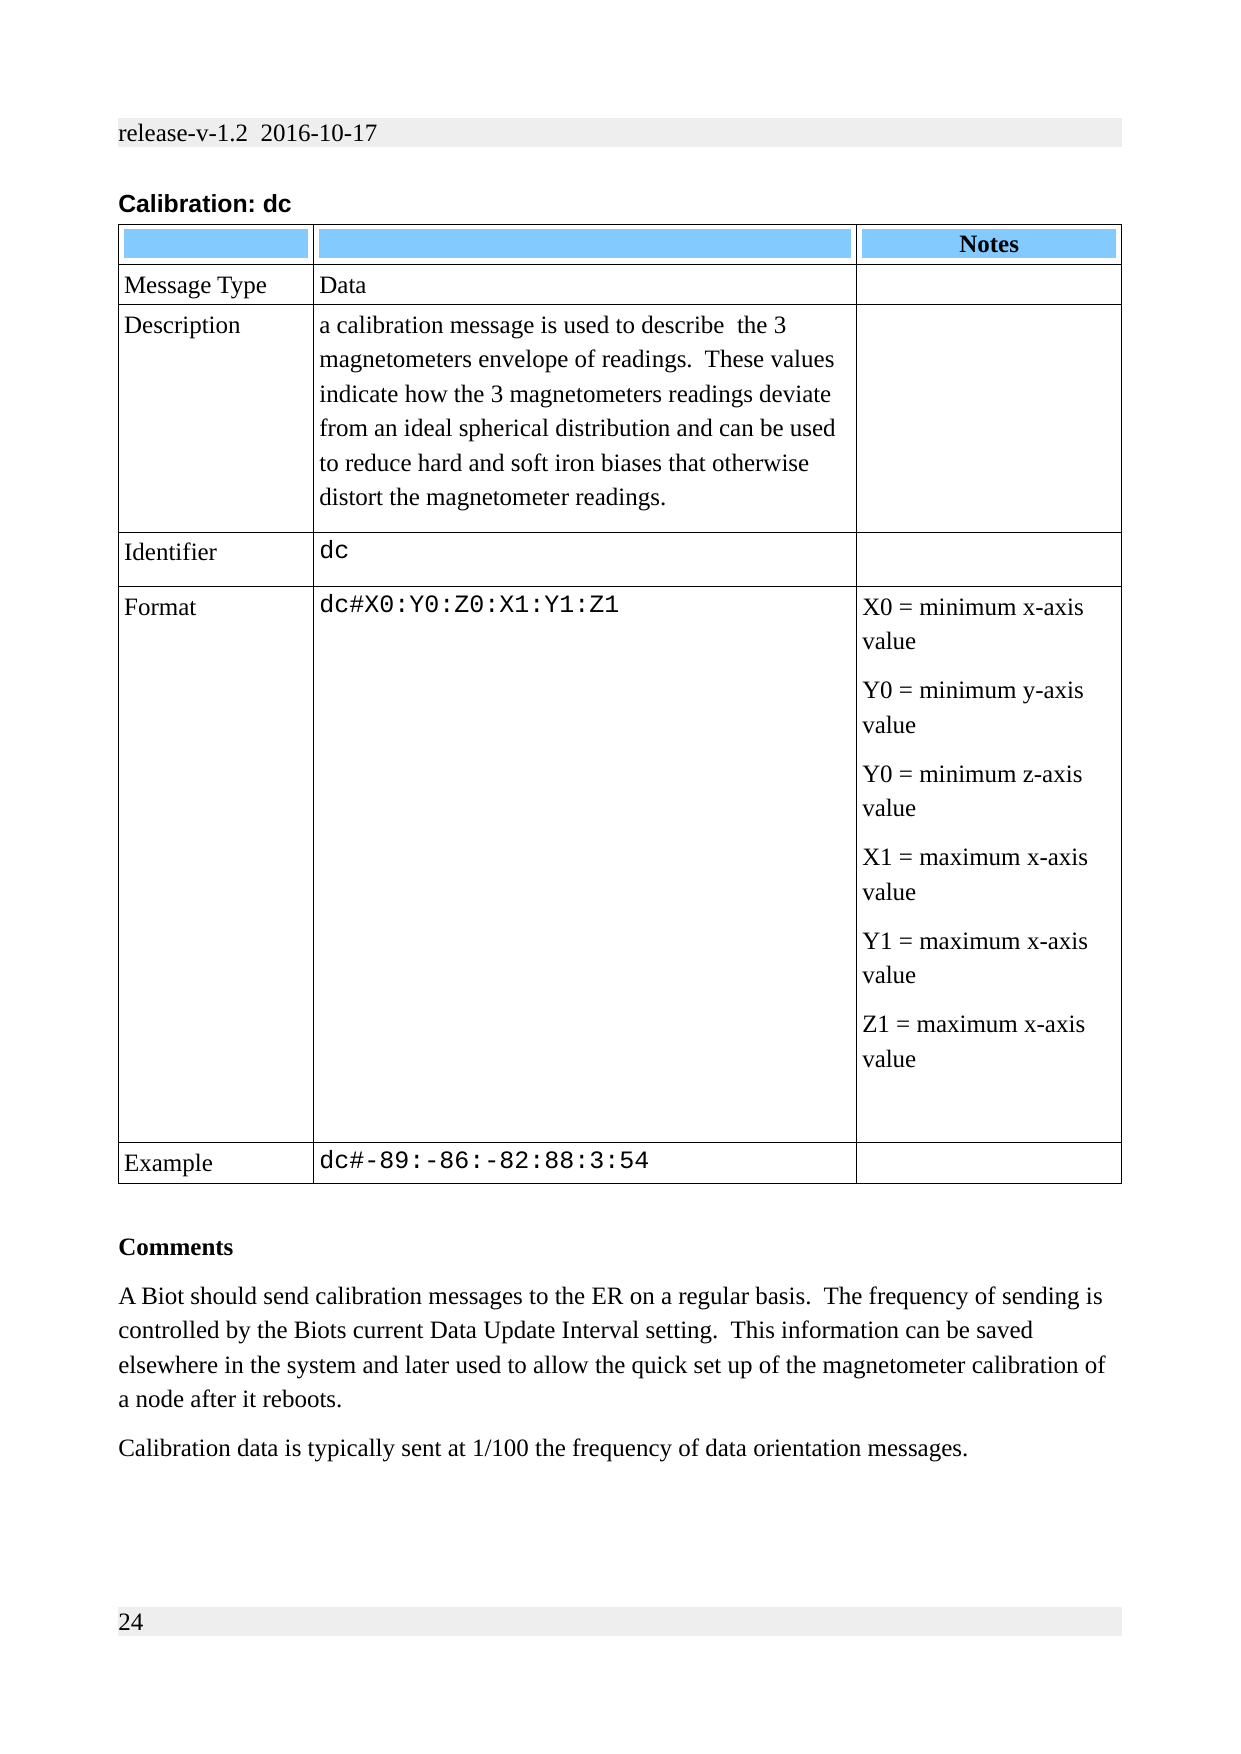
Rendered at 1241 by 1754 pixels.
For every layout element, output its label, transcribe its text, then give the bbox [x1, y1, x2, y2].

table_cell [857, 265, 1121, 304]
table_cell [857, 305, 1121, 532]
table_header [119, 225, 313, 264]
table_cell [857, 533, 1121, 586]
subtitle Calibration: dc [118, 189, 1122, 217]
table_cell Example [119, 1143, 313, 1182]
table_cell Description [119, 305, 313, 532]
table_cell Message Type [119, 265, 313, 304]
text A Biot should send calibration messages to the ER on a regular basis. The frequency of sending is controlled by the Biots current Data Update Interval setting. This information can be saved elsewhere in the system and later used to allow the quick set up of the magnetometer calibration of a node after it reboots. [118, 1281, 1122, 1413]
table_cell Format [119, 587, 313, 1142]
table_cell Identifier [119, 533, 313, 586]
table_cell a calibration message is used to describe the 3 magnetometers envelope of readings. These values indicate how the 3 magnetometers readings deviate from an ideal spherical distribution and can be used to reduce hard and soft iron biases that otherwise distort the magnetometer readings. [314, 305, 856, 532]
table_cell X0 = minimum x-axis value Y0 = minimum y-axis value Y0 = minimum z-axis value X1 = maximum x-axis value Y1 = maximum x-axis value Z1 = maximum x-axis value [857, 587, 1121, 1142]
table_cell dc#-89:-86:-82:88:3:54 [314, 1143, 856, 1182]
table_header Notes [857, 225, 1121, 264]
table_cell dc#X0:Y0:Z0:X1:Y1:Z1 [314, 587, 856, 1142]
table_cell [857, 1143, 1121, 1182]
text Calibration data is typically sent at 1/100 the frequency of data orientation messages. [118, 1433, 1122, 1462]
table_cell dc [314, 533, 856, 586]
table_cell Data [314, 265, 856, 304]
text Comments [118, 1232, 1122, 1260]
table_header [314, 225, 856, 264]
